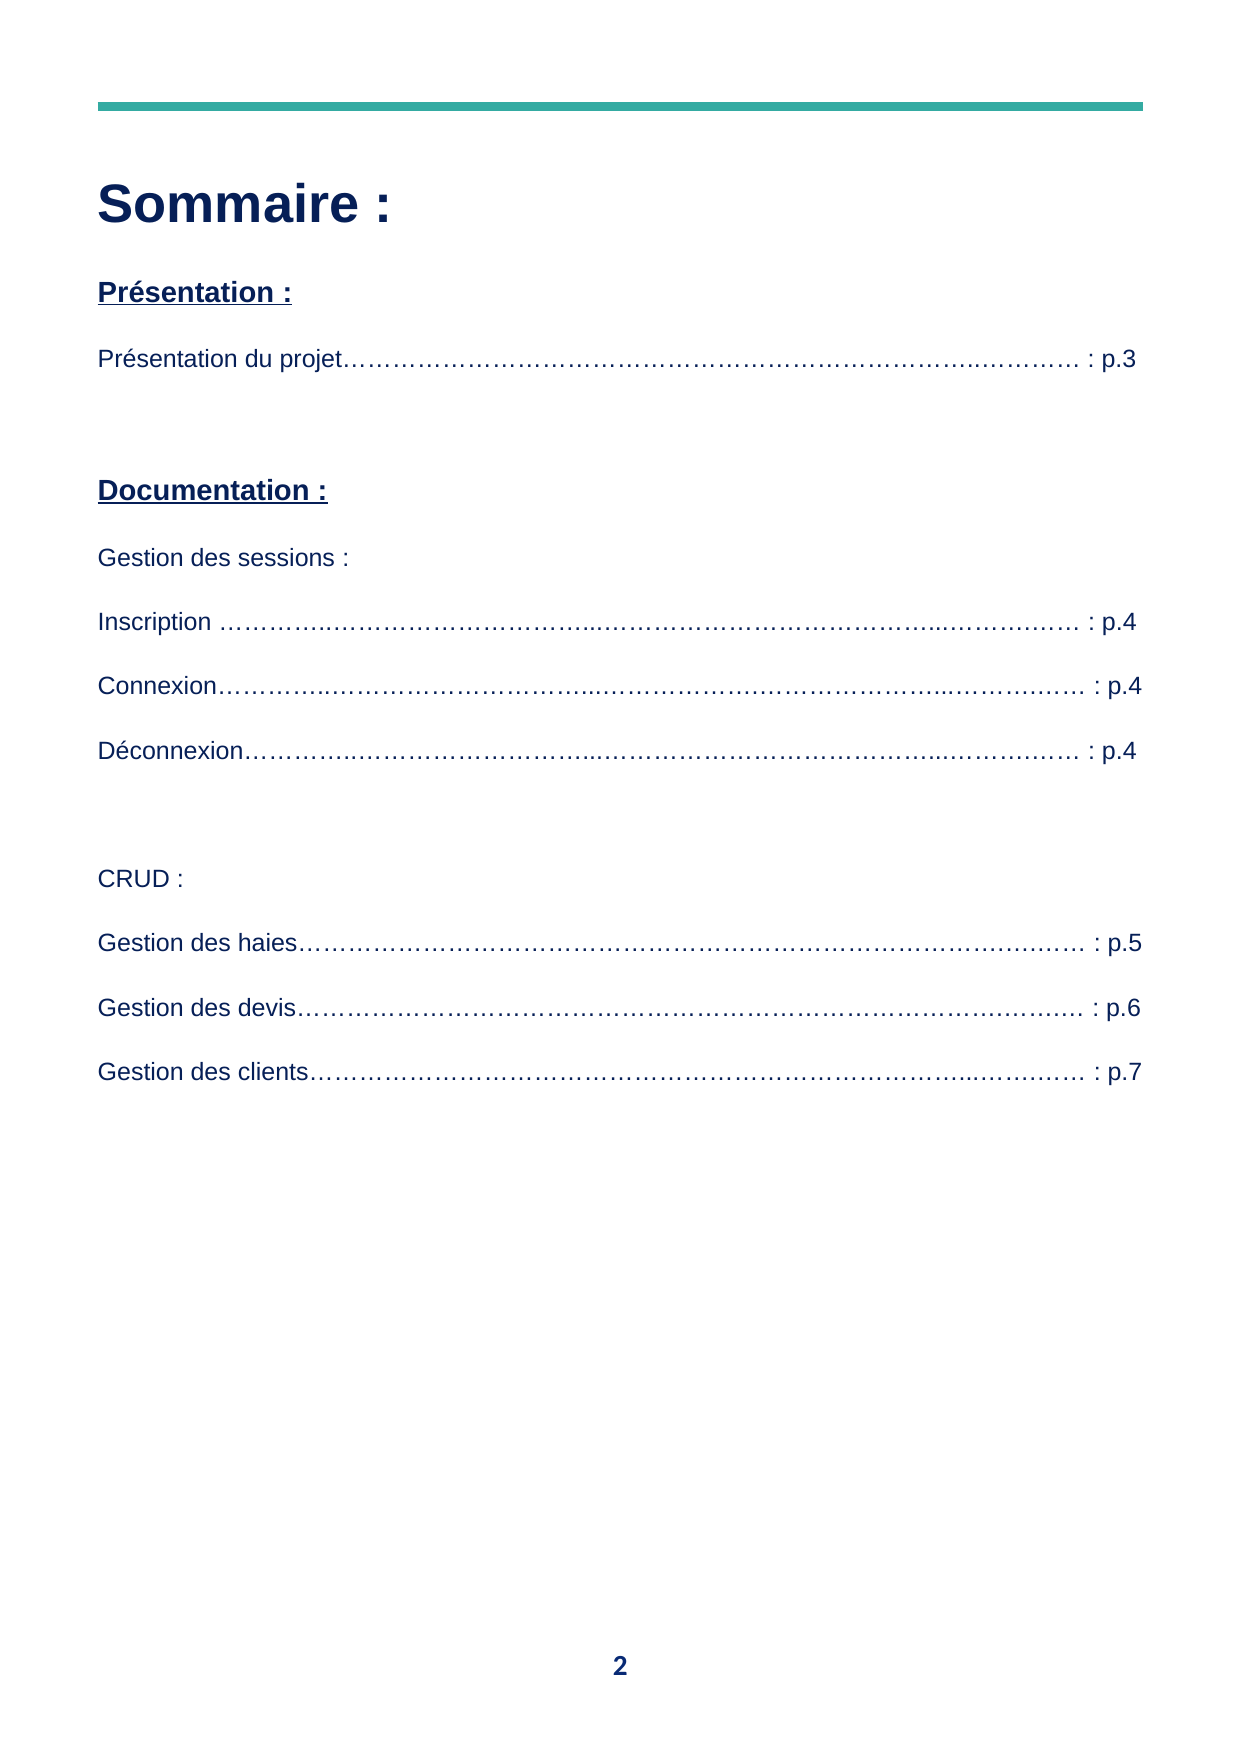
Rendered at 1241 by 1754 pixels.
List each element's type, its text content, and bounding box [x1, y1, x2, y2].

subtitle Sommaire : [97, 172, 1143, 234]
subtitle Gestion des clients……………………………………………………………………...…….…… : p.7 [97, 1057, 1143, 1086]
subtitle Déconnexion…………..………………………...…………………………………...……….…… : p.4 [97, 736, 1143, 764]
subtitle CRUD : [97, 864, 1143, 893]
subtitle Gestion des devis………………………………………………………………………….…….… : p.6 [97, 993, 1143, 1021]
subtitle Gestion des haies………………………………………………………………………….….…… : p.5 [97, 928, 1143, 957]
subtitle Présentation : [97, 275, 1143, 308]
subtitle Connexion…………..…………………………...……………….…………………...……….…… : p.4 [97, 671, 1143, 700]
subtitle Gestion des sessions : [97, 543, 1143, 572]
subtitle Inscription …………..…………………………...…………………………………...……….…… : p.4 [97, 607, 1143, 636]
subtitle Présentation du projet…………………………………………………………………..………… : p.3 [97, 344, 1143, 373]
subtitle Documentation : [97, 473, 1143, 507]
